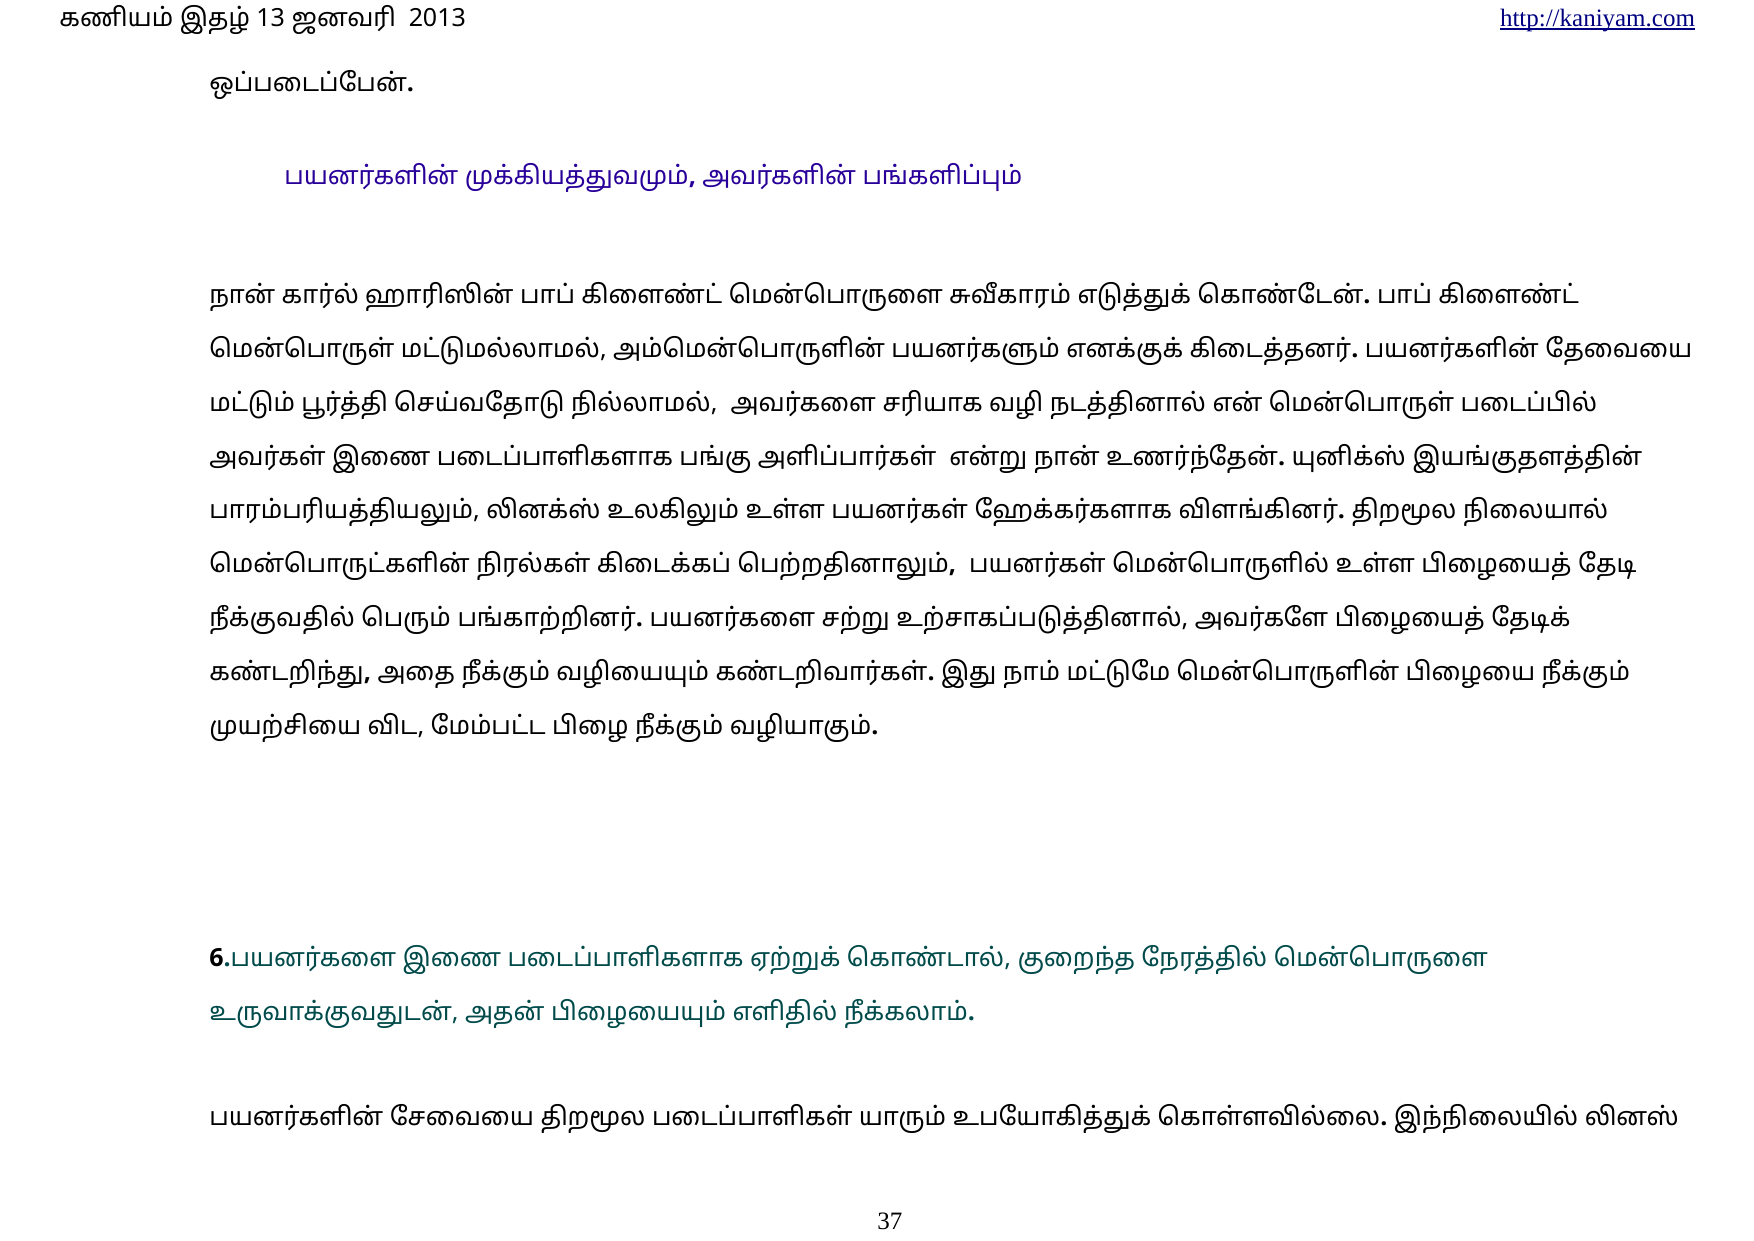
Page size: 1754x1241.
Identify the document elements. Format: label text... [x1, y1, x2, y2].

text ஒப்படைப்பேன். [209, 64, 1695, 101]
text 6.பயனர்களை இணை படைப்பாளிகளாக ஏற்றுக் கொண்டால், குறைந்த நேரத்தில் மென்பொருளை உருவாக்குவதுடன், அதன் பிழையையும் எளிதில் நீக்கலாம். பயனர்களின் சேவையை திறமூல படைப்பாளிகள் யாரும் உபயோகித்துக் கொள்ளவில்லை. இந்நிலையில் லினஸ் [209, 889, 1695, 1136]
text பயனர்களின் முக்கியத்துவமும், அவர்களின் பங்களிப்பும் [209, 157, 1695, 194]
text நான் கார்ல் ஹாரிஸின் பாப் கிளைண்ட் மென்பொருளை சுவீகாரம் எடுத்துக் கொண்டேன். பாப் கிளைண்ட் மென்பொருள் மட்டுமல்லாமல், அம்மென்பொருளின் பயனர்களும் எனக்குக் கிடைத்தனர். பயனர்களின் தேவையை மட்டும் பூர்த்தி செய்வதோடு நில்லாமல், அவர்களை சரியாக வழி நடத்தினால் என் மென்பொருள் படைப்பில் அவர்கள் இணை படைப்பாளிகளாக பங்கு அளிப்பார்கள் என்று நான் உணர்ந்தேன். யுனிக்ஸ் இயங்குதளத்தின் பாரம்பரியத்தியலும், லினக்ஸ் உலகிலும் உள்ள பயனர்கள் ஹேக்கர்களாக விளங்கினர். திறமூல நிலையால் மென்பொருட்களின் நிரல்கள் கிடைக்கப் பெற்றதினாலும், பயனர்கள் மென்பொருளில் உள்ள பிழையைத் தேடி நீக்குவதில் பெரும் பங்காற்றினர். பயனர்களை சற்று உற்சாகப்படுத்தினால், அவர்களே பிழையைத் தேடிக் கண்டறிந்து, அதை நீக்கும் வழியையும் கண்டறிவார்கள். இது நாம் மட்டுமே மென்பொருளின் பிழையை நீக்கும் முயற்சியை விட, மேம்பட்ட பிழை நீக்கும் வழியாகும். [209, 225, 1695, 796]
